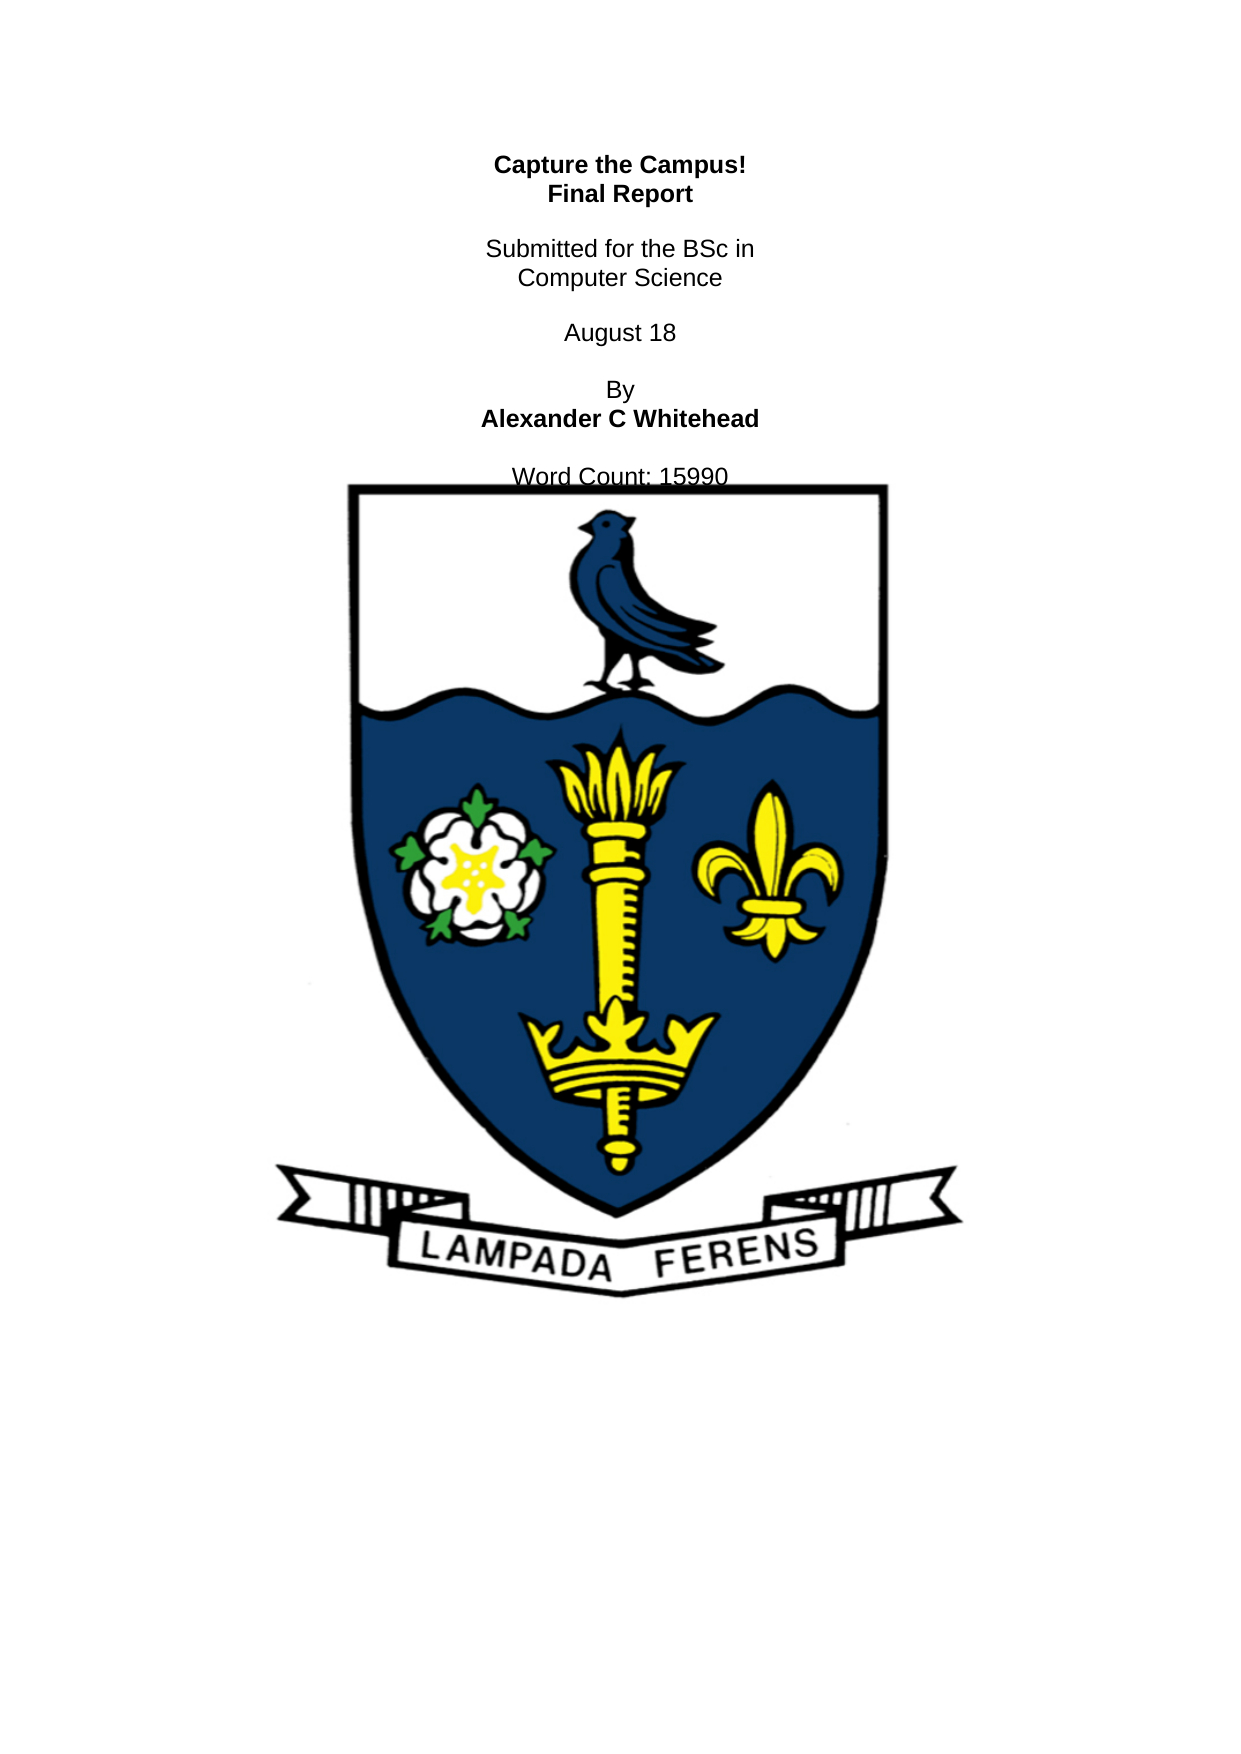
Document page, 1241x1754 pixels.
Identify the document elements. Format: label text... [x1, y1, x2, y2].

text Submitted for the BSc in [150, 234, 1090, 263]
picture [150, 406, 1091, 1347]
text Capture the Campus! [150, 150, 1090, 179]
text Computer Science [150, 263, 1090, 291]
text By [150, 375, 1090, 404]
text Word Count: 15990 [150, 461, 1090, 490]
text Final Report [150, 179, 1090, 207]
text Alexander C Whitehead [150, 404, 1090, 433]
text August 18 [150, 318, 1090, 346]
